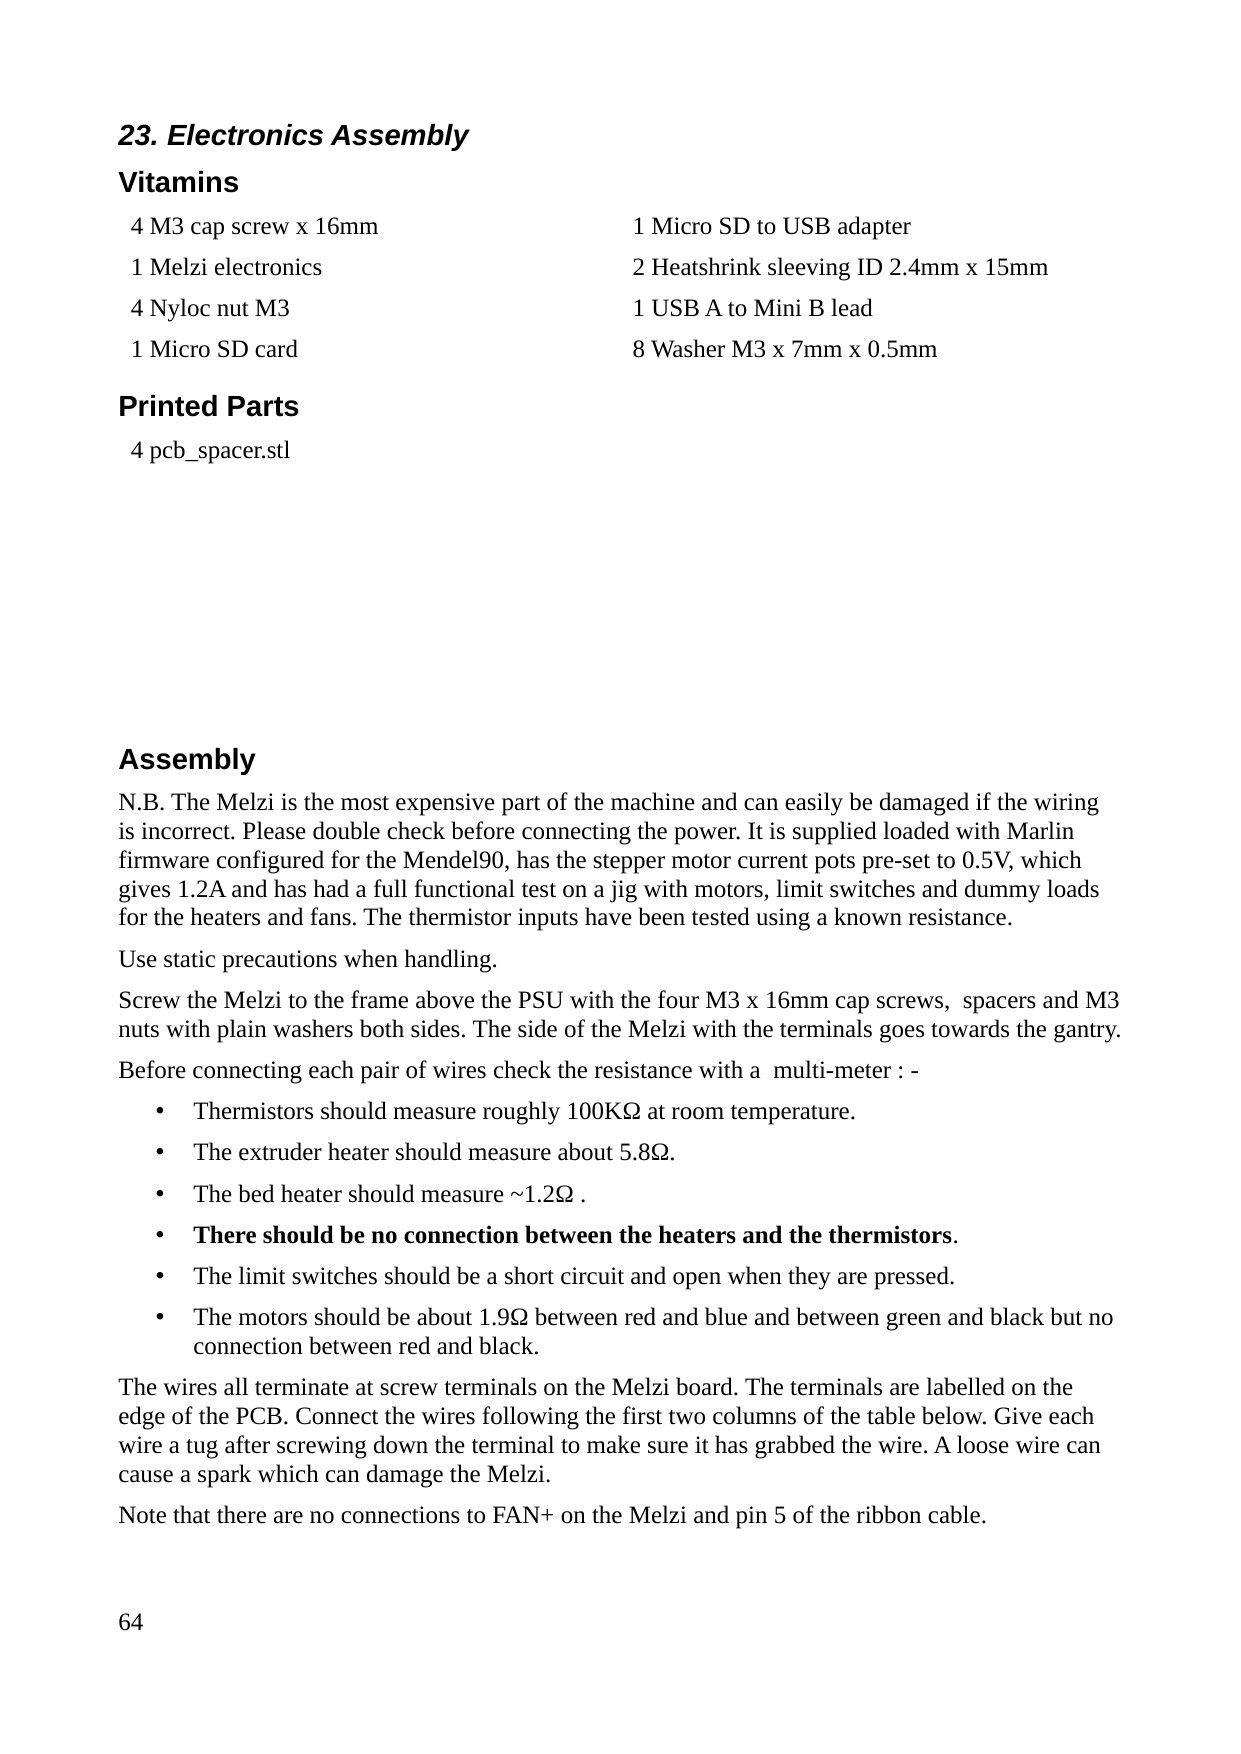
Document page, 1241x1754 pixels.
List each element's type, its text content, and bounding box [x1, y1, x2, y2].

text N.B. The Melzi is the most expensive part of the machine and can easily be damaged if the wiring is incorrect. Please double check before connecting the power. It is supplied loaded with Marlin firmware configured for the Mendel90, has the stepper motor current pots pre-set to 0.5V, which gives 1.2A and has had a full functional test on a jig with motors, limit switches and dummy loads for the heaters and fans. The thermistor inputs have been tested using a known resistance. [118, 787, 1122, 931]
text 4 pcb_spacer.stl [118, 435, 1122, 463]
list There should be no connection between the heaters and the thermistors. [156, 1220, 1122, 1249]
text The wires all terminate at screw terminals on the Melzi board. The terminals are labelled on the edge of the PCB. Connect the wires following the first two columns of the table below. Give each wire a tug after screwing down the terminal to make sure it has grabbed the wire. A loose wire can cause a spark which can damage the Melzi. [118, 1372, 1122, 1487]
list The motors should be about 1.9Ω between red and blue and between green and black but no connection between red and black. [156, 1302, 1122, 1360]
text Use static precautions when handling. [118, 944, 1122, 972]
list The limit switches should be a short circuit and open when they are pressed. [156, 1261, 1122, 1290]
text Screw the Melzi to the frame above the PSU with the four M3 x 16mm cap screws, spacers and M3 nuts with plain washers both sides. The side of the Melzi with the terminals goes towards the gantry. [118, 985, 1122, 1042]
subtitle Assembly [118, 742, 1122, 776]
text Before connecting each pair of wires check the resistance with a multi-meter : - [118, 1055, 1122, 1084]
subtitle Electronics Assembly [118, 118, 1122, 152]
list The extruder heater should measure about 5.8Ω. [156, 1137, 1122, 1166]
table_header 4 M3 cap screw x 16mm 1 Melzi electronics 4 Nyloc nut M3 1 Micro SD card [118, 211, 620, 376]
subtitle Vitamins [118, 165, 1122, 199]
text Note that there are no connections to FAN+ on the Melzi and pin 5 of the ribbon cable. [118, 1500, 1122, 1529]
table_header 1 Micro SD to USB adapter 2 Heatshrink sleeving ID 2.4mm x 15mm 1 USB A to Mini B lead 8 Washer M3 x 7mm x 0.5mm [620, 211, 1122, 376]
subtitle Printed Parts [118, 389, 1122, 423]
list The bed heater should measure ~1.2Ω . [156, 1179, 1122, 1207]
list Thermistors should measure roughly 100KΩ at room temperature. [156, 1096, 1122, 1125]
